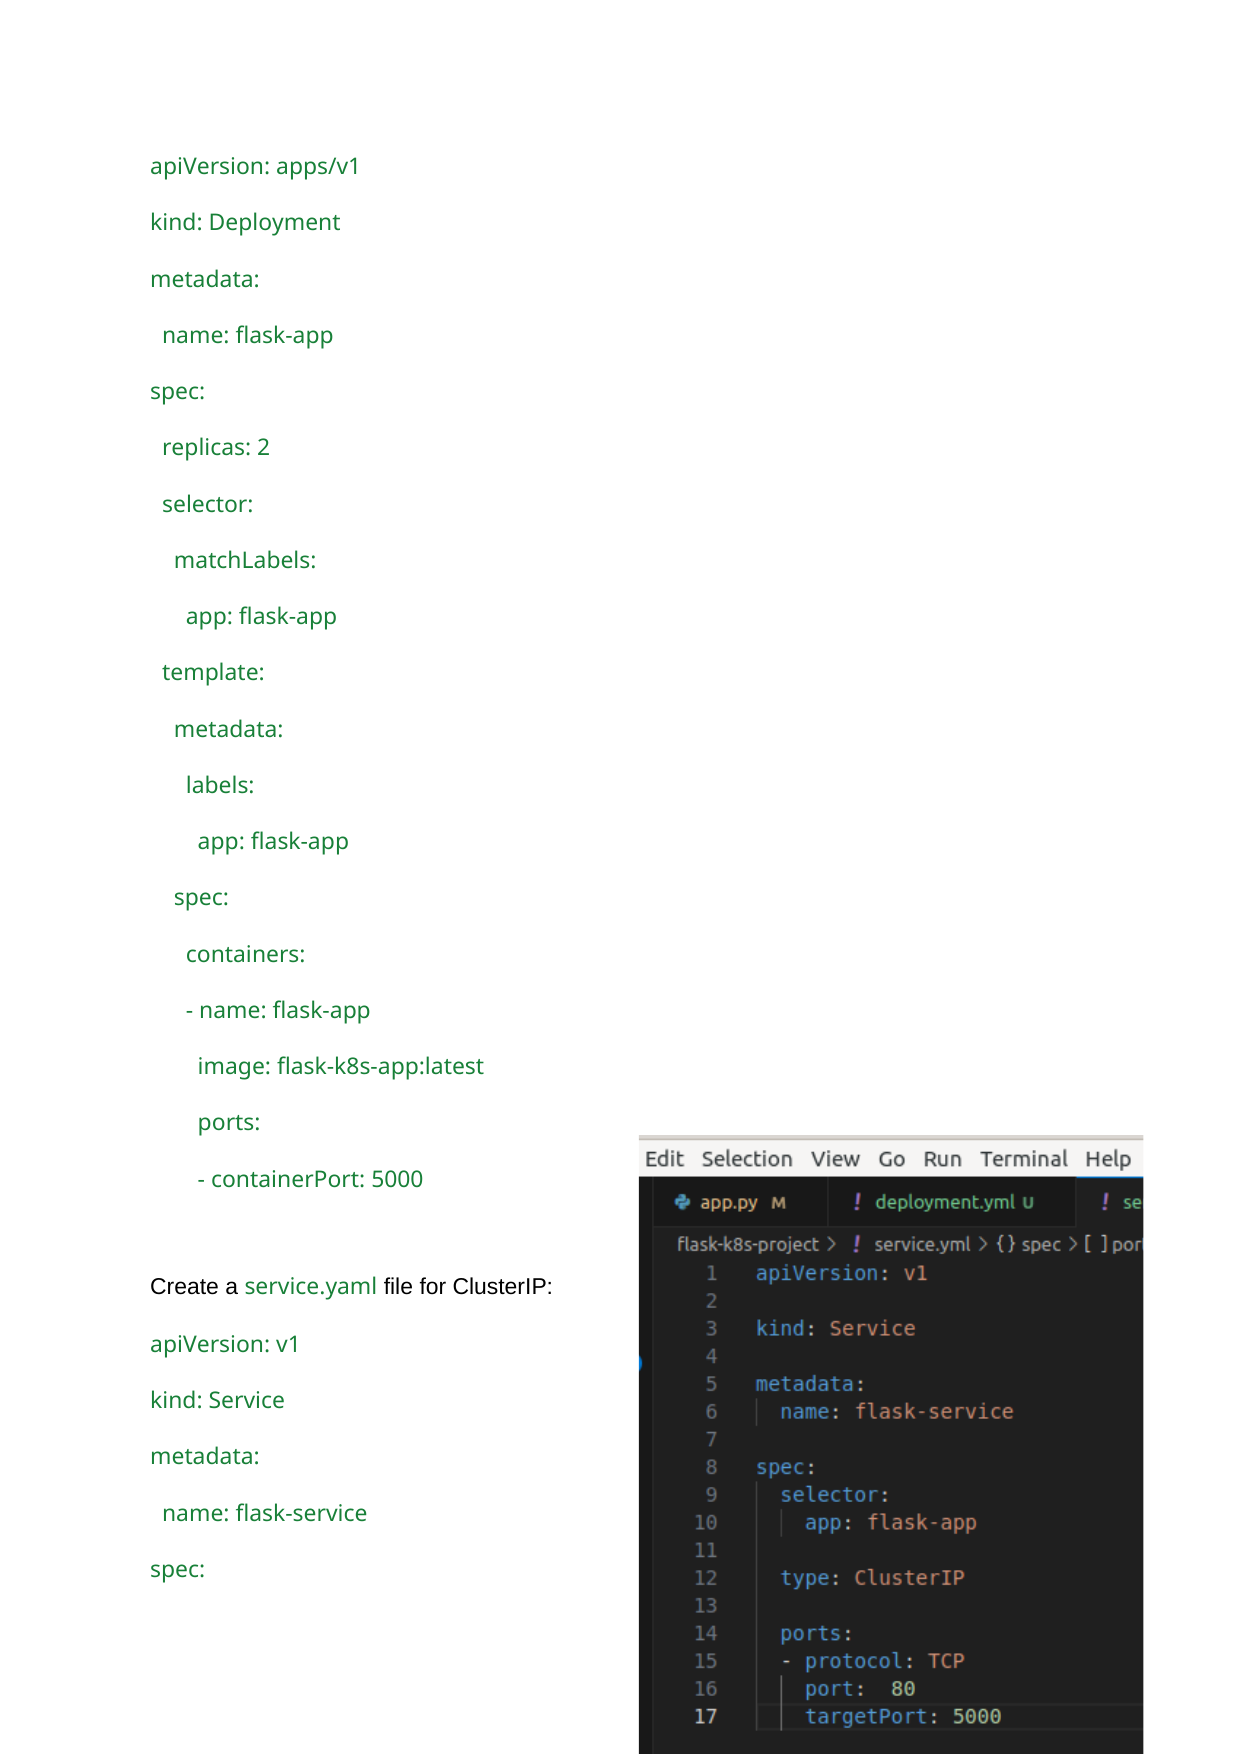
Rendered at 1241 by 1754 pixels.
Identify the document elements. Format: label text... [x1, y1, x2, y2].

text - name: flask-app [150, 994, 1090, 1025]
text [726, 1162, 1090, 1194]
text [726, 1270, 1090, 1359]
text spec: [150, 1553, 638, 1584]
text name: flask-app [150, 319, 1090, 350]
text matchLabels: [150, 544, 1090, 575]
text spec: [150, 375, 1090, 406]
text Create a service.yaml file for ClusterIP: apiVersion: v1 [150, 1270, 638, 1359]
text labels: [150, 769, 1090, 800]
text [726, 1553, 1090, 1584]
text kind: Service [150, 1384, 638, 1415]
text kind: Deployment [150, 206, 1090, 237]
text metadata: [150, 262, 1090, 294]
text metadata: [150, 1440, 638, 1471]
text replicas: 2 [150, 431, 1090, 462]
text name: flask-service [150, 1496, 638, 1528]
text [726, 1440, 1090, 1471]
picture [638, 1135, 726, 1754]
text [726, 1384, 1090, 1415]
text spec: [150, 881, 1090, 912]
text app: flask-app [150, 825, 1090, 856]
text - containerPort: 5000 [150, 1162, 638, 1194]
text selector: [150, 487, 1090, 519]
text [726, 1496, 1090, 1528]
text template: [150, 656, 1090, 687]
text app: flask-app [150, 600, 1090, 631]
text image: flask-k8s-app:latest [150, 1050, 1090, 1081]
text ports: [150, 1106, 1090, 1137]
text metadata: [150, 712, 1090, 744]
text containers: [150, 937, 1090, 969]
text apiVersion: apps/v1 [150, 150, 1090, 181]
